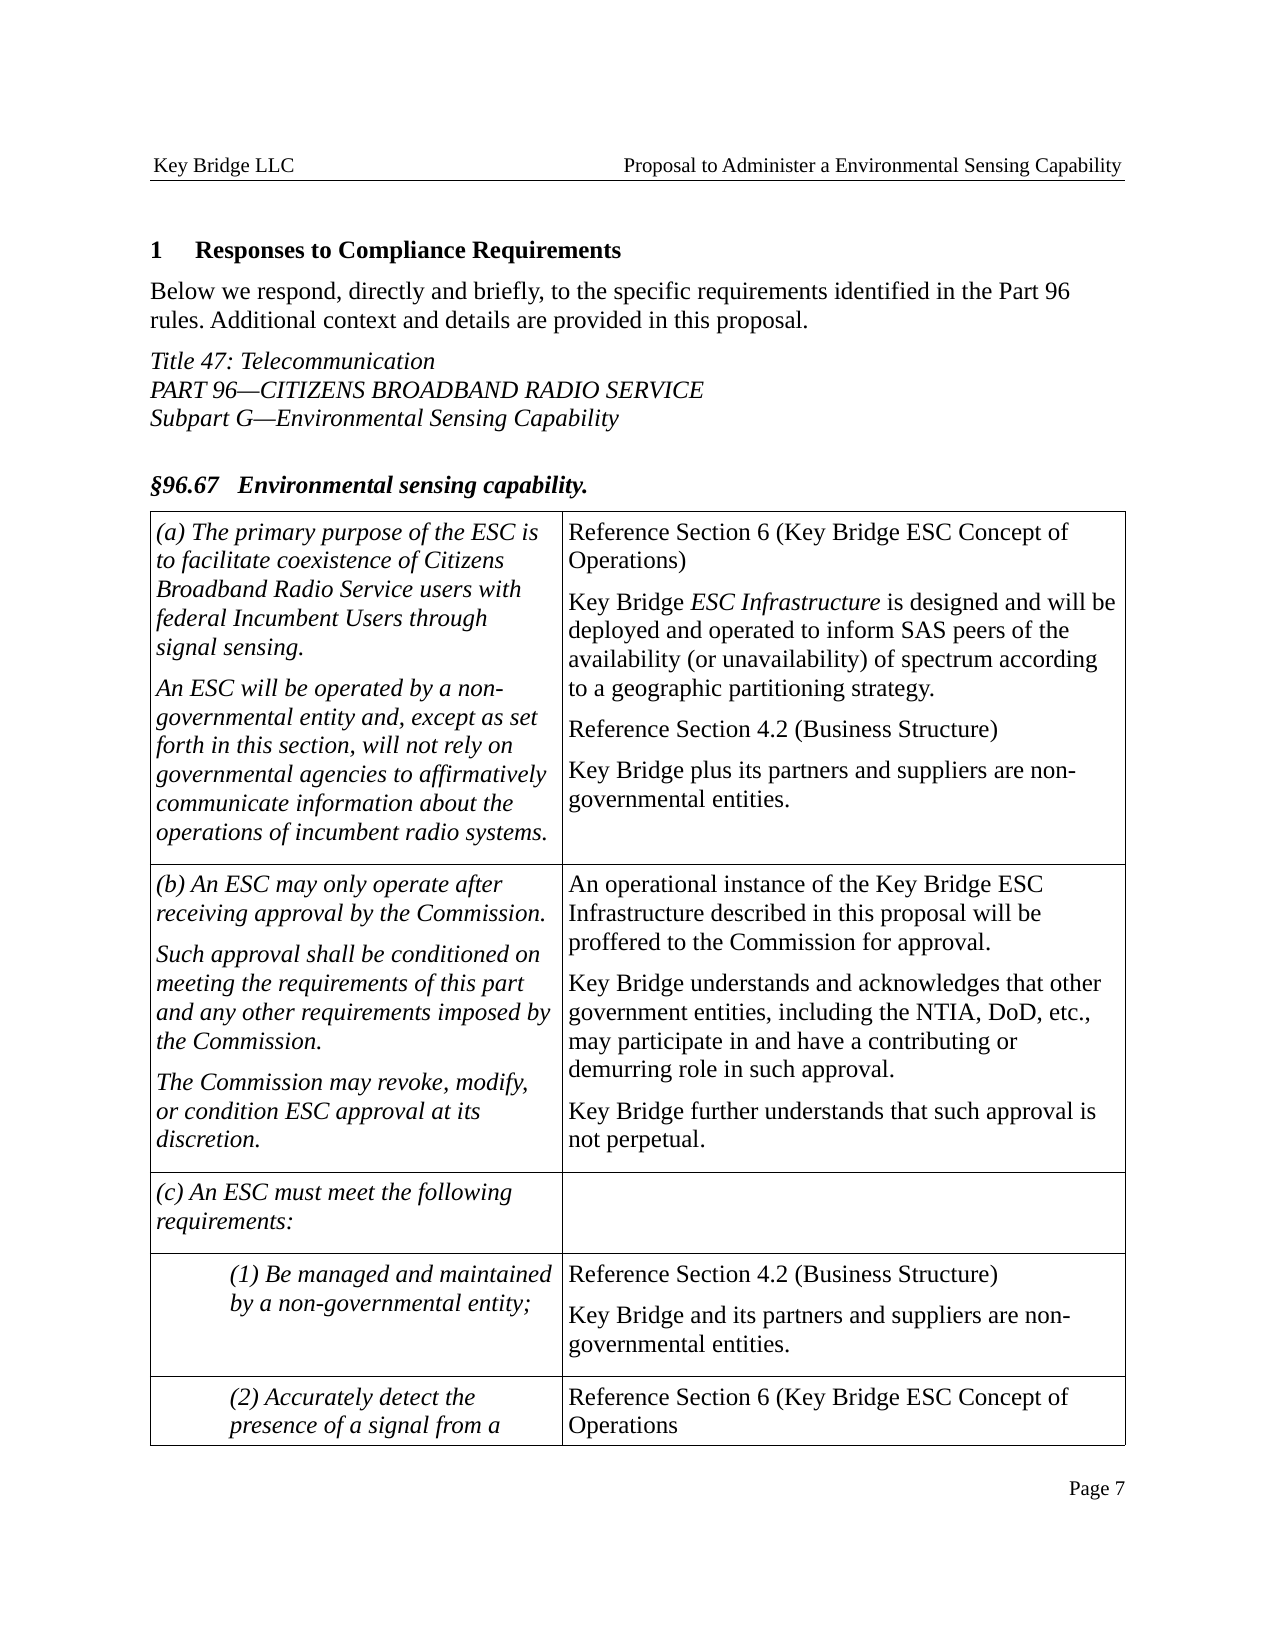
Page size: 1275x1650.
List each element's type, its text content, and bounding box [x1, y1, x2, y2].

subtitle Responses to Compliance Requirements [150, 235, 1125, 263]
table_cell Reference Section 4.2 (Business Structure) Key Bridge and its partners and suppliers are non-governmental entities. [563, 1254, 1125, 1376]
table_cell [563, 1173, 1125, 1253]
text §96.67 Environmental sensing capability. [150, 470, 1125, 499]
text Below we respond, directly and briefly, to the specific requirements identified in the Part 96 rules. Additional context and details are provided in this proposal. [150, 276, 1125, 333]
text Title 47: Telecommunication PART 96—CITIZENS BROADBAND RADIO SERVICE Subpart G—Environmental Sensing Capability [150, 346, 1125, 432]
table_header Reference Section 6 (Key Bridge ESC Concept of Operations) Key Bridge ESC Infrastructure is designed and will be deployed and operated to inform SAS peers of the availability (or unavailability) of spectrum according to a geographic partitioning strategy. Reference Section 4.2 (Business Structure) Key Bridge plus its partners and suppliers are non-governmental entities. [563, 512, 1125, 864]
table_header (a) The primary purpose of the ESC is to facilitate coexistence of Citizens Broadband Radio Service users with federal Incumbent Users through signal sensing. An ESC will be operated by a non-governmental entity and, except as set forth in this section, will not rely on governmental agencies to affirmatively communicate information about the operations of incumbent radio systems. [151, 512, 562, 864]
table_cell (1) Be managed and maintained by a non-governmental entity; [151, 1254, 562, 1376]
table_cell (b) An ESC may only operate after receiving approval by the Commission. Such approval shall be conditioned on meeting the requirements of this part and any other requirements imposed by the Commission. The Commission may revoke, modify, or condition ESC approval at its discretion. [151, 865, 562, 1172]
table_cell (2) Accurately detect the presence of a signal from a [151, 1377, 562, 1445]
table_cell An operational instance of the Key Bridge ESC Infrastructure described in this proposal will be proffered to the Commission for approval. Key Bridge understands and acknowledges that other government entities, including the NTIA, DoD, etc., may participate in and have a contributing or demurring role in such approval. Key Bridge further understands that such approval is not perpetual. [563, 865, 1125, 1172]
table_cell Reference Section 6 (Key Bridge ESC Concept of Operations [563, 1377, 1125, 1445]
table_cell (c) An ESC must meet the following requirements: [151, 1173, 562, 1253]
